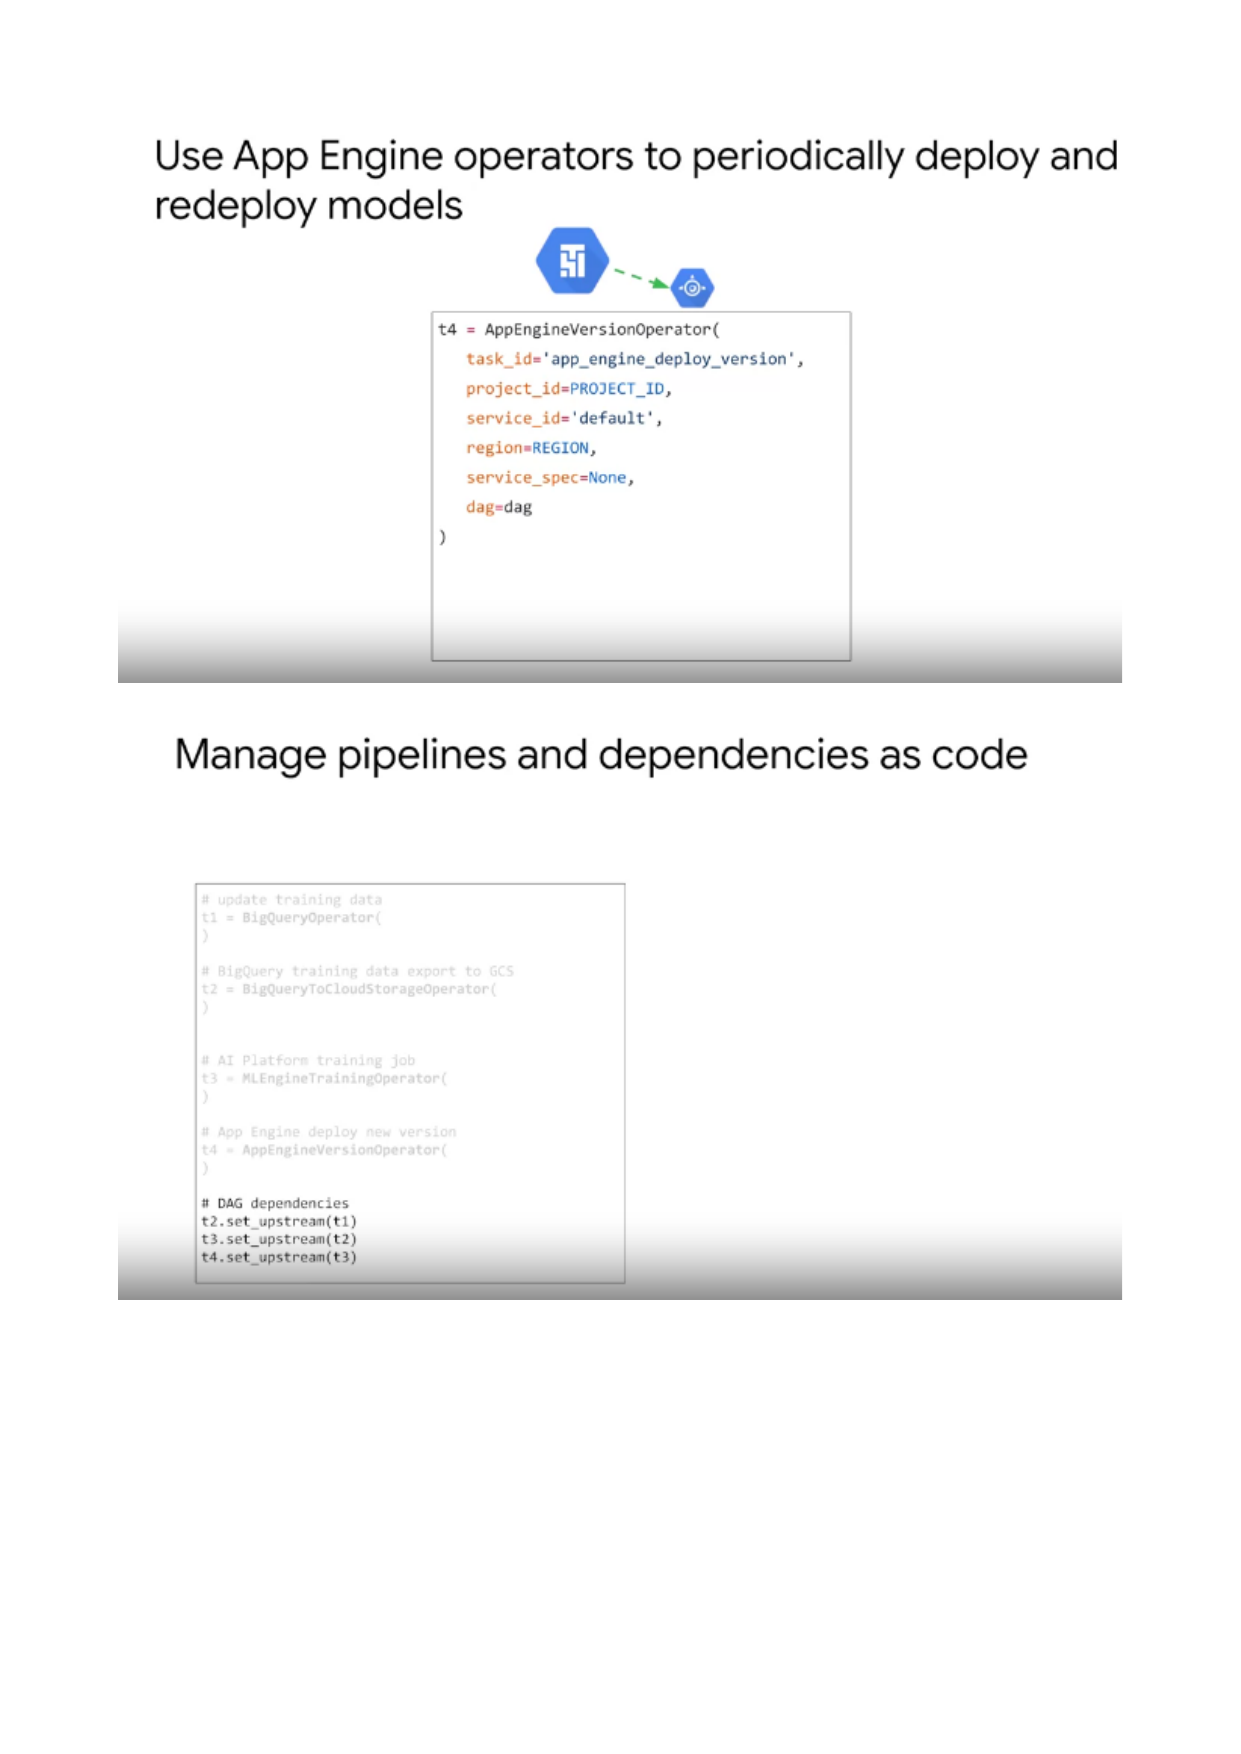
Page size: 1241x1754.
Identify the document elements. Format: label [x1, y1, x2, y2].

picture [118, 118, 1123, 683]
picture [118, 711, 1123, 1300]
